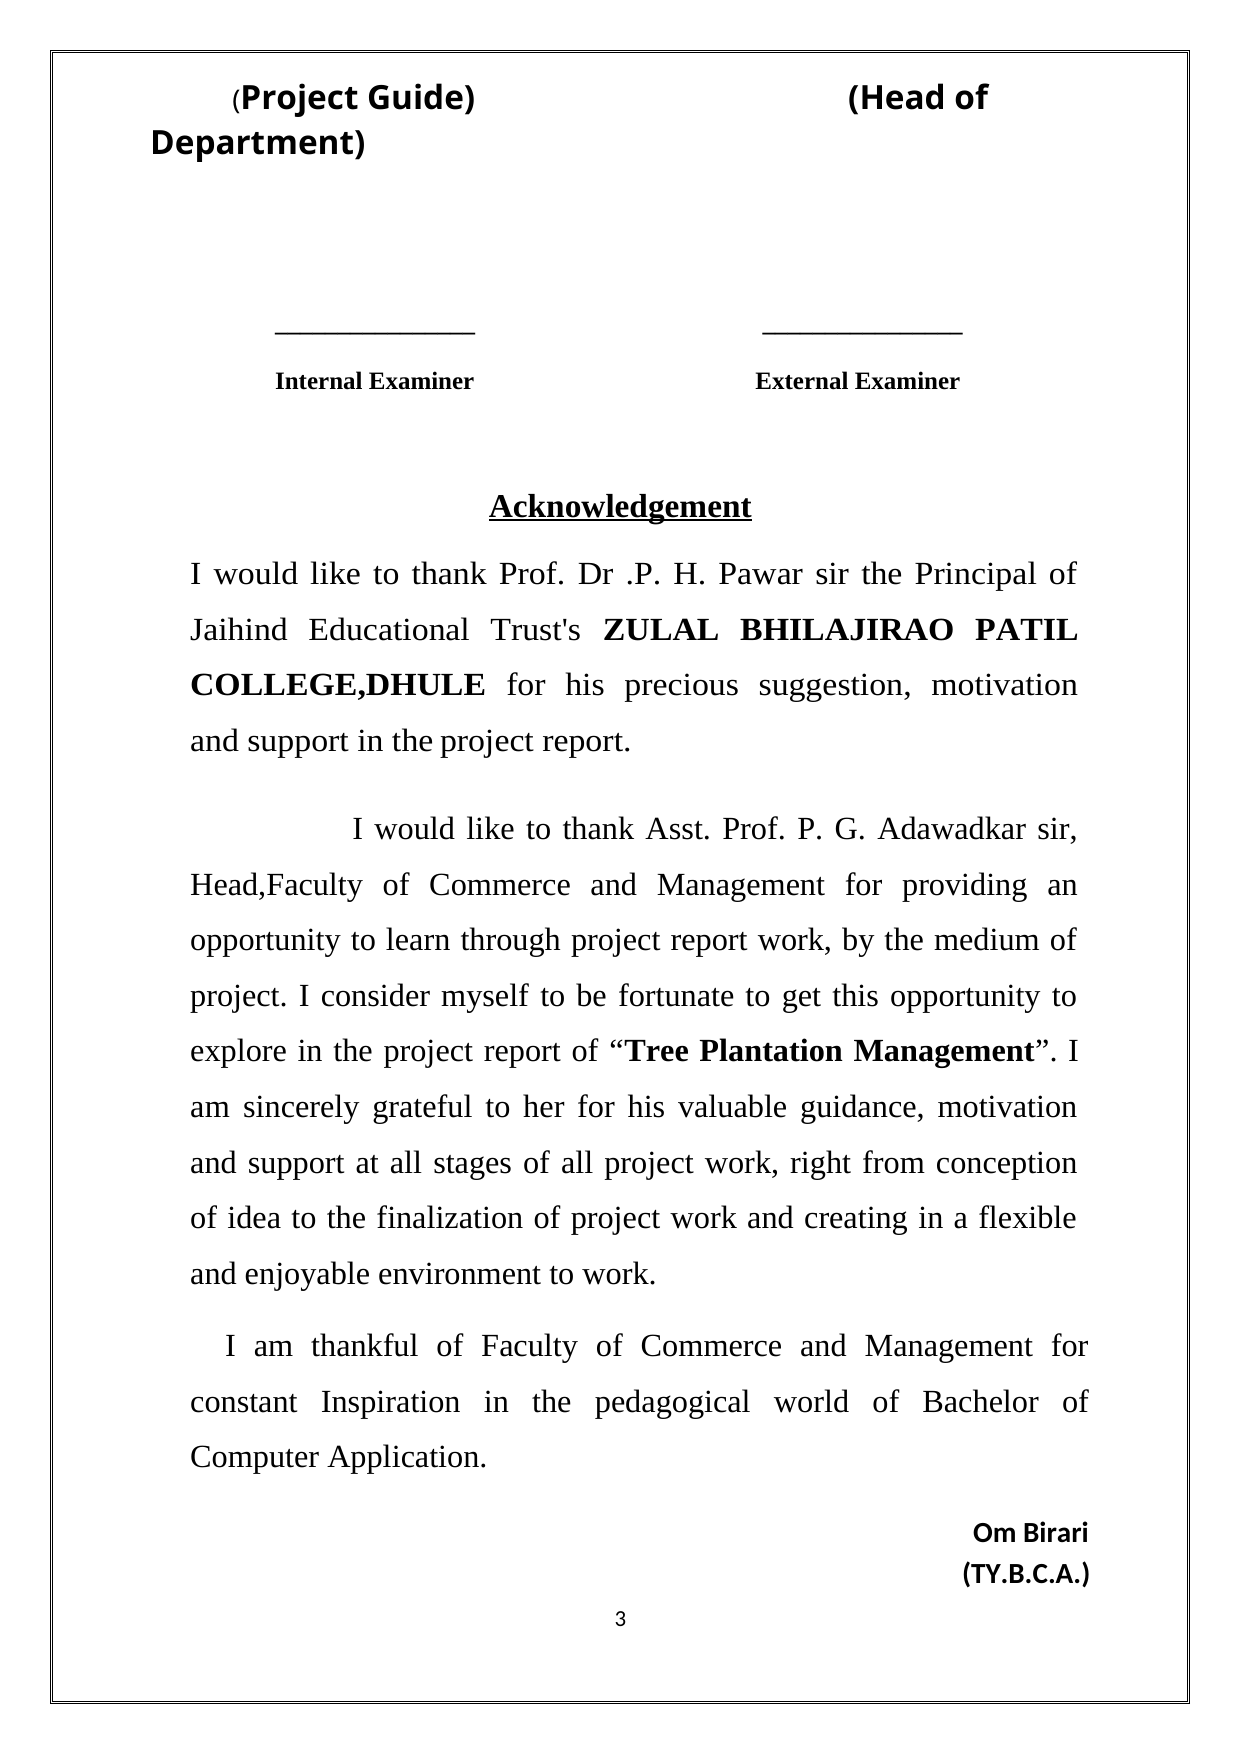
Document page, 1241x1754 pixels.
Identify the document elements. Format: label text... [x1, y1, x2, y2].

text Internal Examiner External Examiner [225, 366, 1090, 394]
text I would like to thank Prof. Dr .P. H. Pawar sir the Principal of Jaihind Educational Trust's ZULAL BHILAJIRAO PATIL COLLEGE,DHULE for his precious suggestion, motivation and support in the project report. [190, 554, 1079, 758]
text Om Birari (TY.B.C.A.) [150, 1514, 1090, 1591]
text (Project Guide) (Head of Department) [150, 74, 1090, 164]
text ________________ ________________ [225, 308, 1090, 337]
text Acknowledgement [150, 486, 1090, 524]
text I would like to thank Asst. Prof. P. G. Adawadkar sir, Head,Faculty of Commerce and Management for providing an opportunity to learn through project report work, by the medium of project. I consider myself to be fortunate to get this opportunity to explore in the project report of “Tree Plantation Management”. I am sincerely grateful to her for his valuable guidance, motivation and support at all stages of all project work, right from conception of idea to the finalization of project work and creating in a flexible and enjoyable environment to work. [190, 809, 1079, 1291]
text I am thankful of Faculty of Commerce and Management for constant Inspiration in the pedagogical world of Bachelor of Computer Application. [190, 1326, 1090, 1475]
